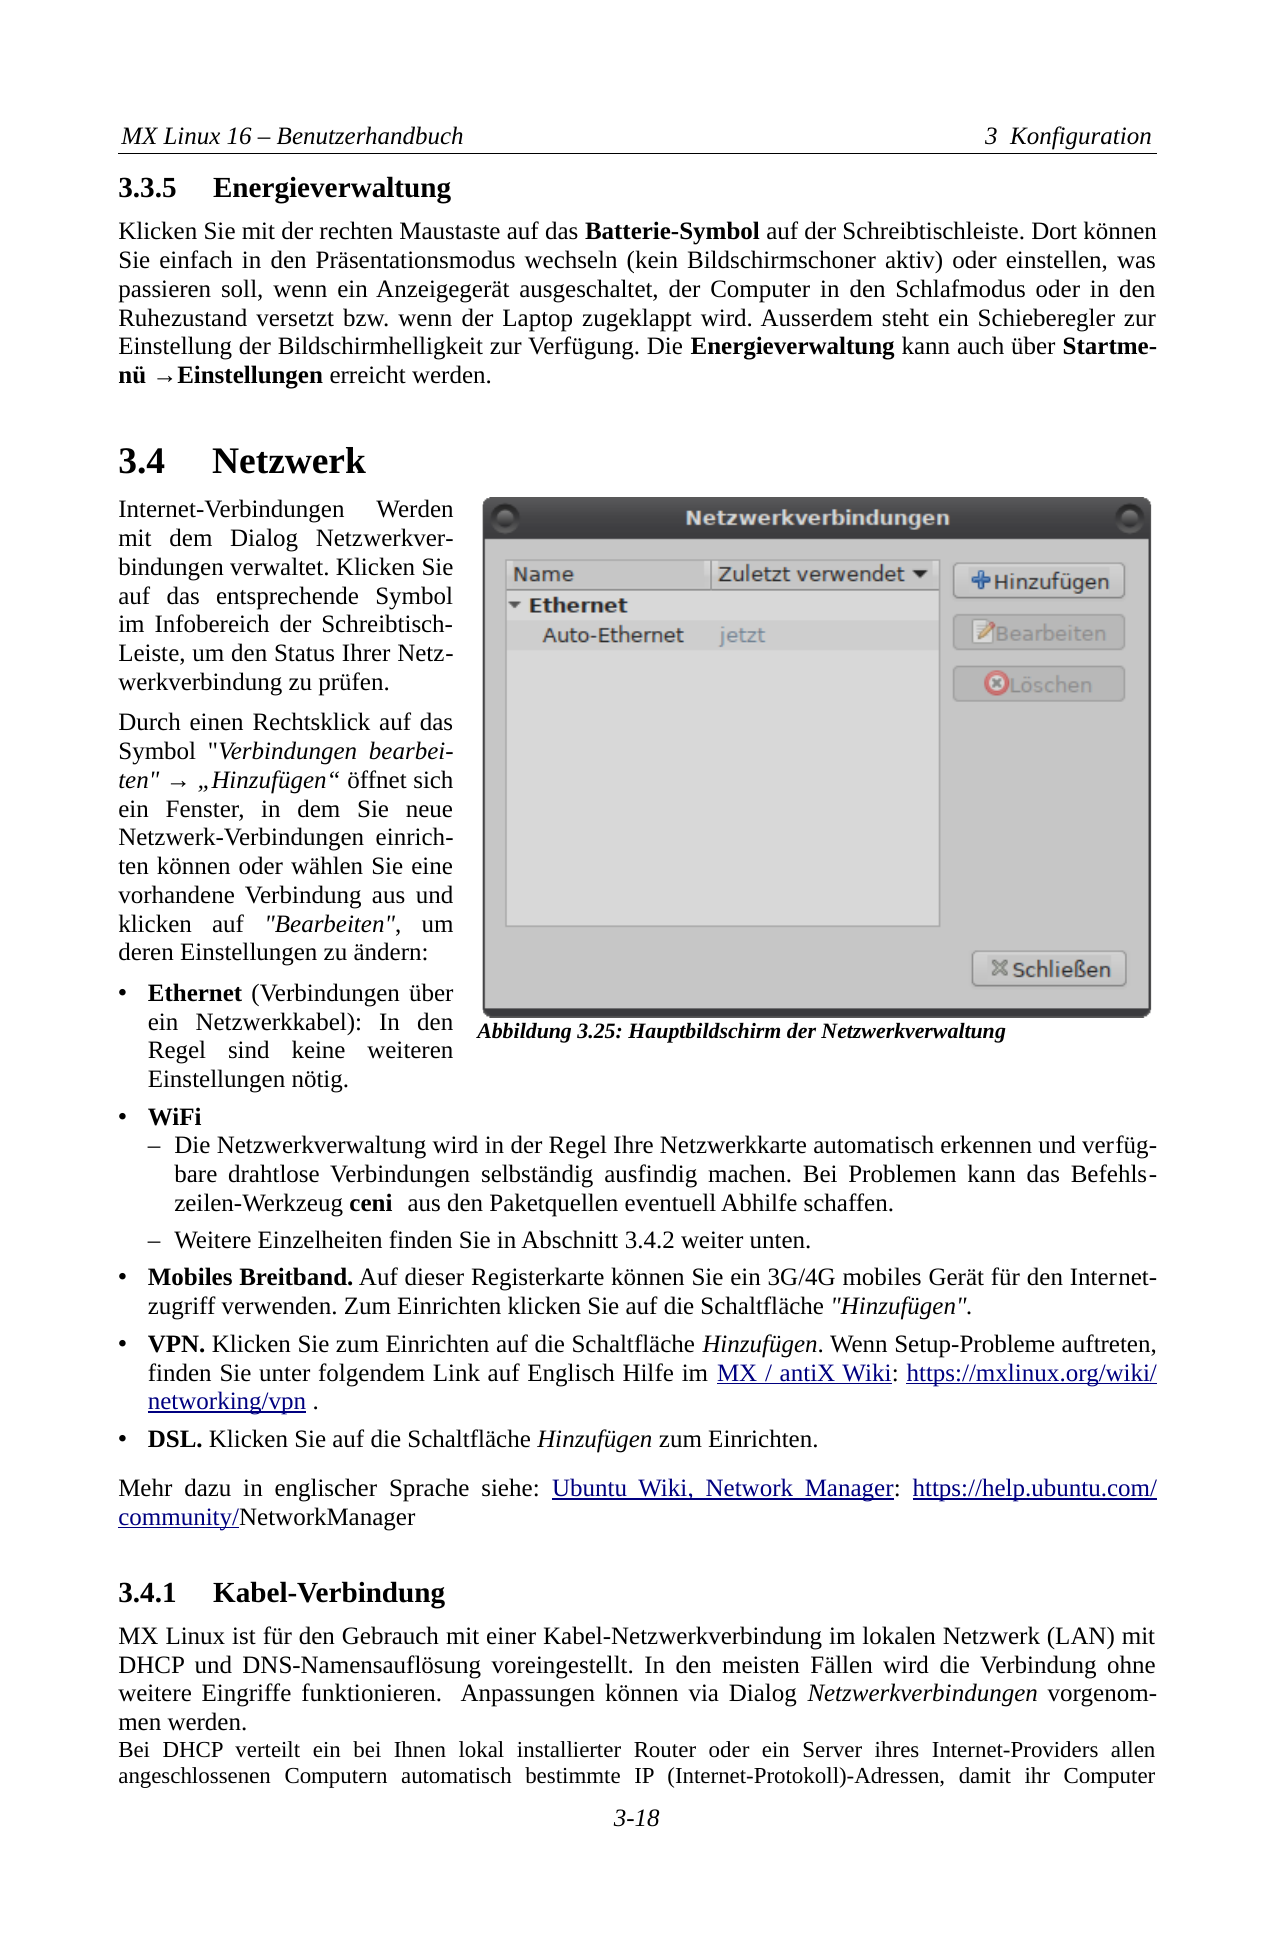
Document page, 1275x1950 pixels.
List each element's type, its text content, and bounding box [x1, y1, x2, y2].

subtitle 3.3.5 Energieverwaltung [118, 171, 1157, 204]
text MX Linux ist für den Gebrauch mit einer Kabel-Netzwerkverbindung im lokalen Netzwerk (LAN) mit DHCP und DNS-Namensauflösung voreingestellt. In den meisten Fällen wird die Verbindung ohne weitere Eingriffe funktionieren. Anpassungen können via Dialog Netzwerkverbindungen vorge­nom­men werden. [118, 1621, 1157, 1736]
list VPN. Klicken Sie zum Einrichten auf die Schaltfläche Hinzufügen. Wenn Setup-Probleme auftreten, fin­den Sie unter folgendem Link auf Englisch Hilfe im MX / antiX Wiki: https://mxlinux.org/wiki/ networking/vpn . [118, 1329, 1157, 1415]
text Abbildung 3.25: Hauptbildschirm der Netzwerkverwaltung [477, 510, 1157, 1043]
list Ethernet (Verbindungen über ein Netzwerkkabel): In den Regel sind keine weiteren Einstellungen nötig. [118, 978, 1157, 1093]
text Internet-Verbindungen Wer­den mit dem Dialog Netz­werk­ver­bindungen ver­waltet. Klicken Sie auf das entsprechende Symbol im Infobereich der Schreibtisch-Leiste, um den Status Ihrer Netz­werk­verbin­dung zu prüfen. [118, 494, 1157, 696]
text Mehr dazu in englischer Sprache siehe: Ubuntu Wiki, Network Manager: https://help.ubuntu.com/ community/NetworkManager [118, 1473, 1157, 1531]
picture [482, 497, 1152, 1018]
text Klicken Sie mit der rechten Maustaste auf das Batterie-Symbol auf der Schreibtischleiste. Dort können Sie einfach in den Präsentationsmodus wechseln (kein Bildschirmschoner aktiv) oder einstellen, was passieren soll, wenn ein Anzeigegerät ausgeschaltet, der Computer in den Schlafmodus oder in den Ruhezustand versetzt bzw. wenn der Laptop zugeklappt wird. Ausserdem steht ein Schieberegler zur Einstellung der Bildschirmhelligkeit zur Verfügung. Die Energie­verwaltung kann auch über Start­me­nü →Einstellungen erreicht werden. [118, 216, 1157, 389]
list Weitere Einzelheiten finden Sie in Abschnitt 3.4.2 weiter unten. [148, 1225, 1157, 1254]
text Durch einen Rechtsklick auf das Symbol "Verbindungen bear­bei­ten" → „Hinzufügen“ öffnet sich ein Fens­ter, in dem Sie neue Netz­werk-Verbindungen einrich­ten können oder wählen Sie eine vorhandene Verbindung aus und klicken auf "Bearbeiten", um deren Einstellungen zu ändern: [118, 707, 477, 966]
subtitle 3.4.1 Kabel-Verbindung [118, 1575, 1157, 1609]
list Die Netzwerkverwaltung wird in der Regel Ihre Netzwerkkarte automatisch erkennen und ver­füg­bare drahtlose Verbindungen selbständig ausfindig machen. Bei Problemen kann das Befehls­zeilen-Werkzeug ceni aus den Paketquellen eventuell Abhilfe schaffen. [148, 1131, 1157, 1219]
subtitle 3.4 Netzwerk [118, 439, 1157, 482]
list Mobiles Breitband. Auf dieser Registerkarte können Sie ein 3G/4G mobiles Gerät für den Inter­net­zugriff verwenden. Zum Einrichten klicken Sie auf die Schaltfläche "Hinzufügen". [118, 1262, 1157, 1320]
list WiFi [118, 1102, 1157, 1131]
text Bei DHCP verteilt ein bei Ihnen lokal installierter Router oder ein Server ihres Internet-Providers allen angeschlossenen Computern automatisch bestimmte IP (Internet-Protokoll)-Adressen, damit ihr Computer [118, 1736, 1157, 1789]
list DSL. Klicken Sie auf die Schaltfläche Hinzufügen zum Einrichten. [118, 1424, 1157, 1453]
